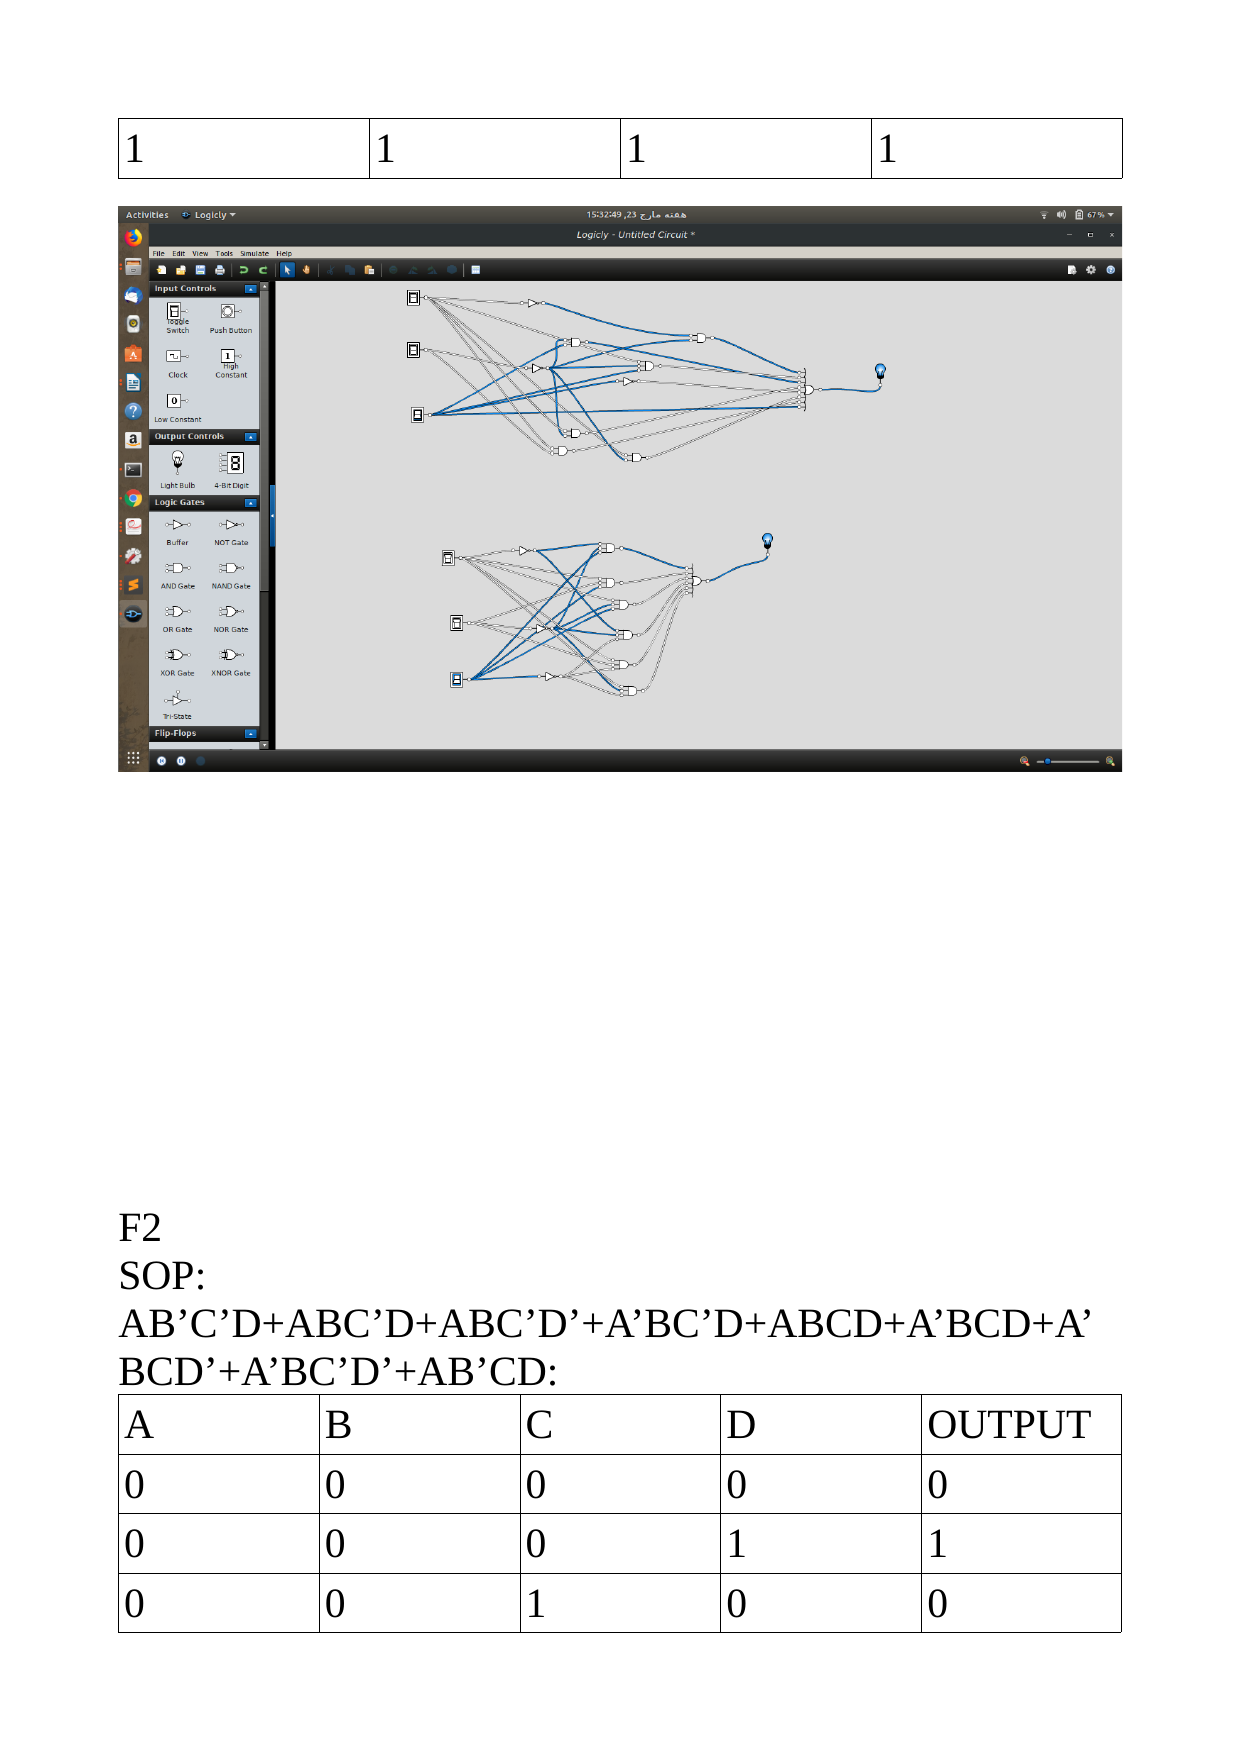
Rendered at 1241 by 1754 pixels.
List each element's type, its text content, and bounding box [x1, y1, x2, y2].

table_cell 1 [370, 119, 620, 178]
table_cell 0 [119, 1574, 319, 1632]
table_cell 0 [320, 1574, 520, 1632]
table_cell 1 [119, 119, 369, 178]
table_cell 1 [721, 1514, 921, 1572]
table_header C [521, 1395, 720, 1453]
table_cell 1 [922, 1514, 1121, 1572]
table_cell 0 [320, 1455, 520, 1513]
table_header D [721, 1395, 921, 1453]
table_cell 0 [320, 1514, 520, 1572]
table_header OUTPUT [922, 1395, 1121, 1453]
table_cell 0 [922, 1455, 1121, 1513]
table_cell 0 [721, 1455, 921, 1513]
table_header A [119, 1395, 319, 1453]
table_cell 0 [721, 1574, 921, 1632]
picture [118, 206, 1123, 772]
table_cell 0 [119, 1455, 319, 1513]
table_cell 0 [922, 1574, 1121, 1632]
table_cell 0 [521, 1455, 720, 1513]
table_cell 1 [521, 1574, 720, 1632]
text SOP: [118, 1250, 1122, 1298]
table_cell 1 [872, 119, 1122, 178]
table_header B [320, 1395, 520, 1453]
text F2 [118, 1202, 1122, 1250]
table_cell 0 [521, 1514, 720, 1572]
table_cell 0 [119, 1514, 319, 1572]
table_cell 1 [621, 119, 871, 178]
text AB’C’D+ABC’D+ABC’D’+A’BC’D+ABCD+A’BCD+A’BCD’+A’BC’D’+AB’CD: [118, 1298, 1122, 1394]
